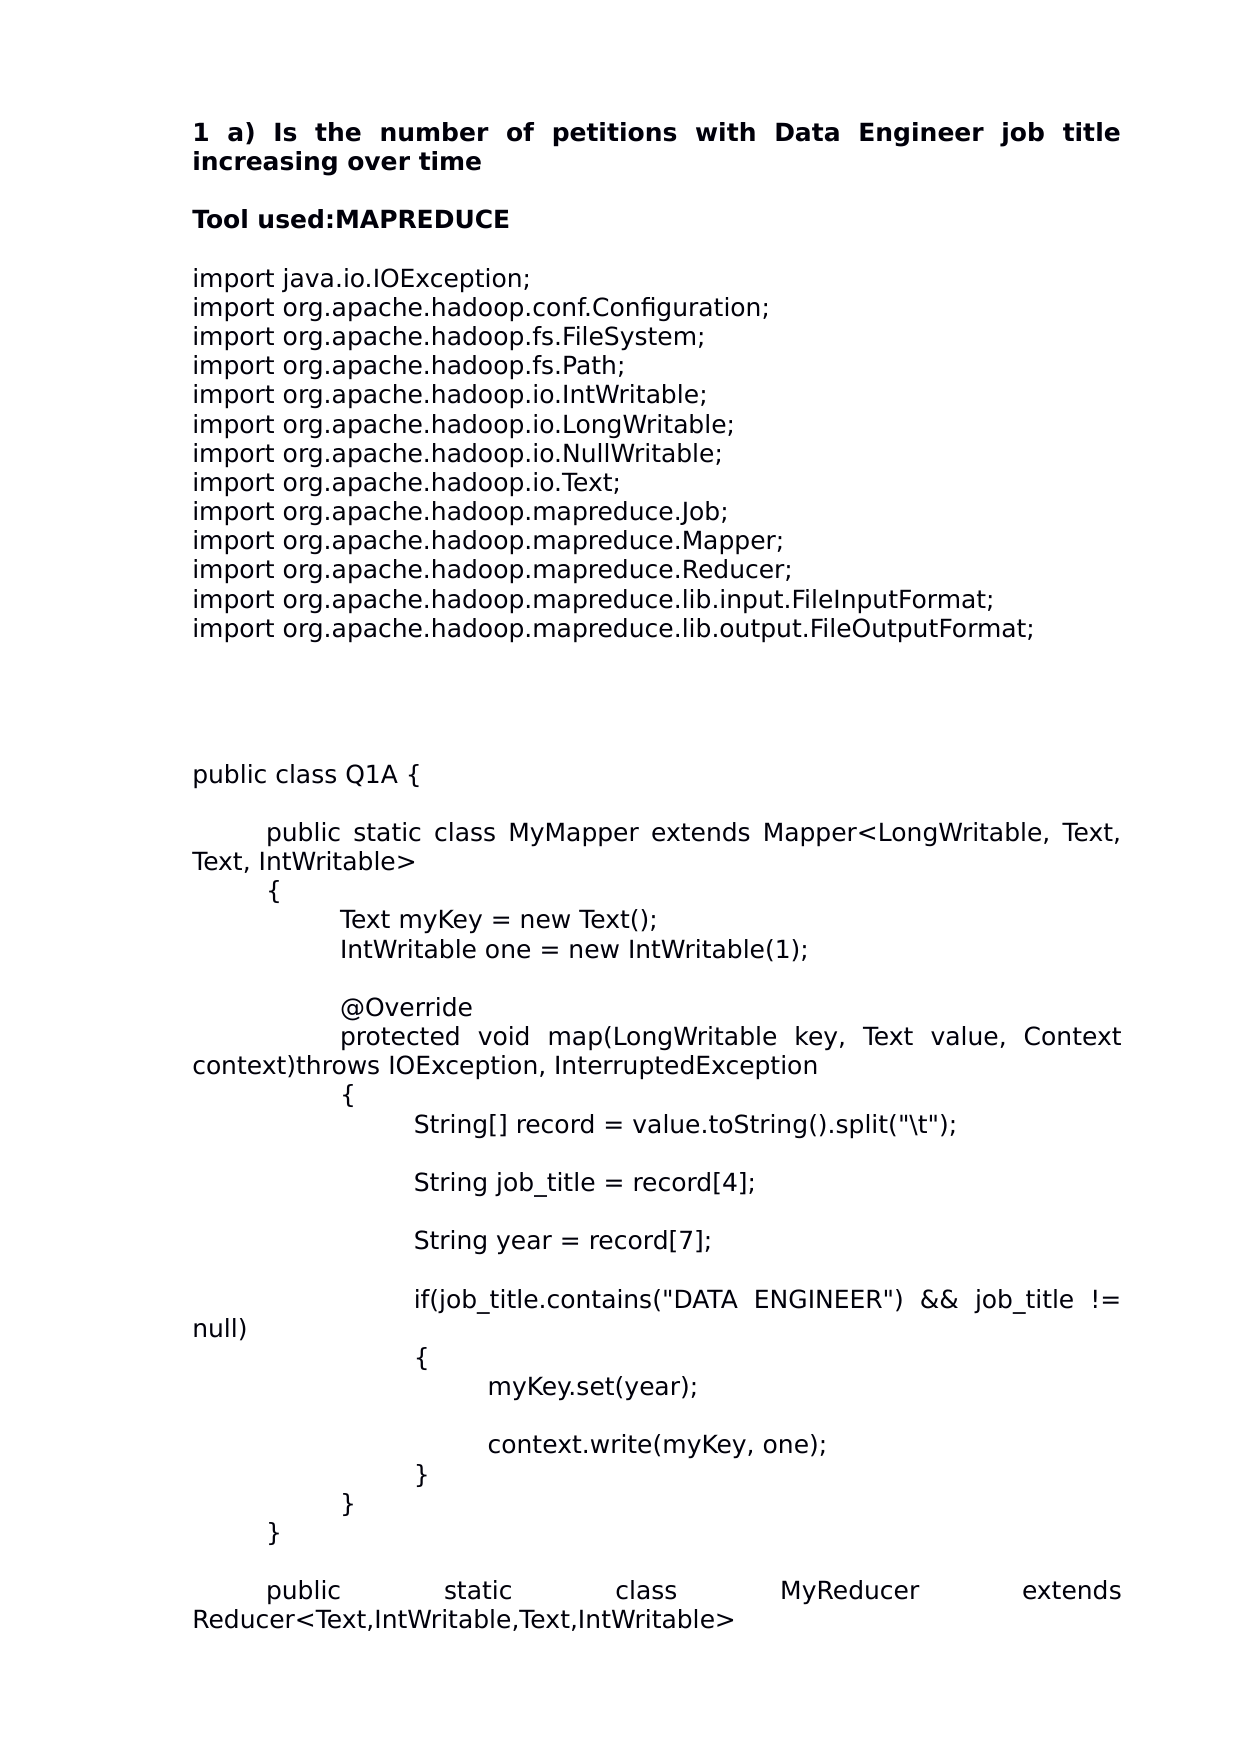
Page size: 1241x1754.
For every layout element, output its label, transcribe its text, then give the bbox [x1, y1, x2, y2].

text import org.apache.hadoop.io.Text; [192, 468, 1122, 497]
text public static class MyMapper extends Mapper<LongWritable, Text, Text, IntWritable> [192, 818, 1122, 876]
text { [192, 1343, 1122, 1372]
text import org.apache.hadoop.mapreduce.lib.input.FileInputFormat; [192, 585, 1122, 614]
text import org.apache.hadoop.io.NullWritable; [192, 439, 1122, 468]
text { [192, 1081, 1122, 1110]
text 1 a) Is the number of petitions with Data Engineer job title increasing over time [192, 118, 1122, 176]
text import org.apache.hadoop.fs.Path; [192, 351, 1122, 381]
text import org.apache.hadoop.conf.Configuration; [192, 293, 1122, 322]
text import org.apache.hadoop.fs.FileSystem; [192, 322, 1122, 351]
text import java.io.IOException; [192, 264, 1122, 293]
text import org.apache.hadoop.io.IntWritable; [192, 381, 1122, 410]
text import org.apache.hadoop.mapreduce.Job; [192, 497, 1122, 526]
text context.write(myKey, one); [192, 1431, 1122, 1460]
text Tool used:MAPREDUCE [192, 206, 1122, 235]
text } [192, 1460, 1122, 1489]
text Text myKey = new Text(); [192, 906, 1122, 935]
text if(job_title.contains("DATA ENGINEER") && job_title != null) [192, 1285, 1122, 1343]
text import org.apache.hadoop.mapreduce.lib.output.FileOutputFormat; [192, 614, 1122, 643]
text IntWritable one = new IntWritable(1); [192, 935, 1122, 964]
text } [192, 1489, 1122, 1518]
text @Override [192, 993, 1122, 1022]
text String job_title = record[4]; [192, 1168, 1122, 1197]
text import org.apache.hadoop.mapreduce.Mapper; [192, 526, 1122, 556]
text import org.apache.hadoop.mapreduce.Reducer; [192, 556, 1122, 585]
text public class Q1A { [192, 760, 1122, 789]
text } [192, 1518, 1122, 1547]
text String[] record = value.toString().split("\t"); [192, 1110, 1122, 1139]
text myKey.set(year); [192, 1372, 1122, 1401]
text import org.apache.hadoop.io.LongWritable; [192, 410, 1122, 439]
text protected void map(LongWritable key, Text value, Context context)throws IOException, InterruptedException [192, 1022, 1122, 1081]
text String year = record[7]; [192, 1226, 1122, 1256]
text public static class MyReducer extends Reducer<Text,IntWritable,Text,IntWritable> [192, 1576, 1122, 1635]
text { [192, 876, 1122, 906]
